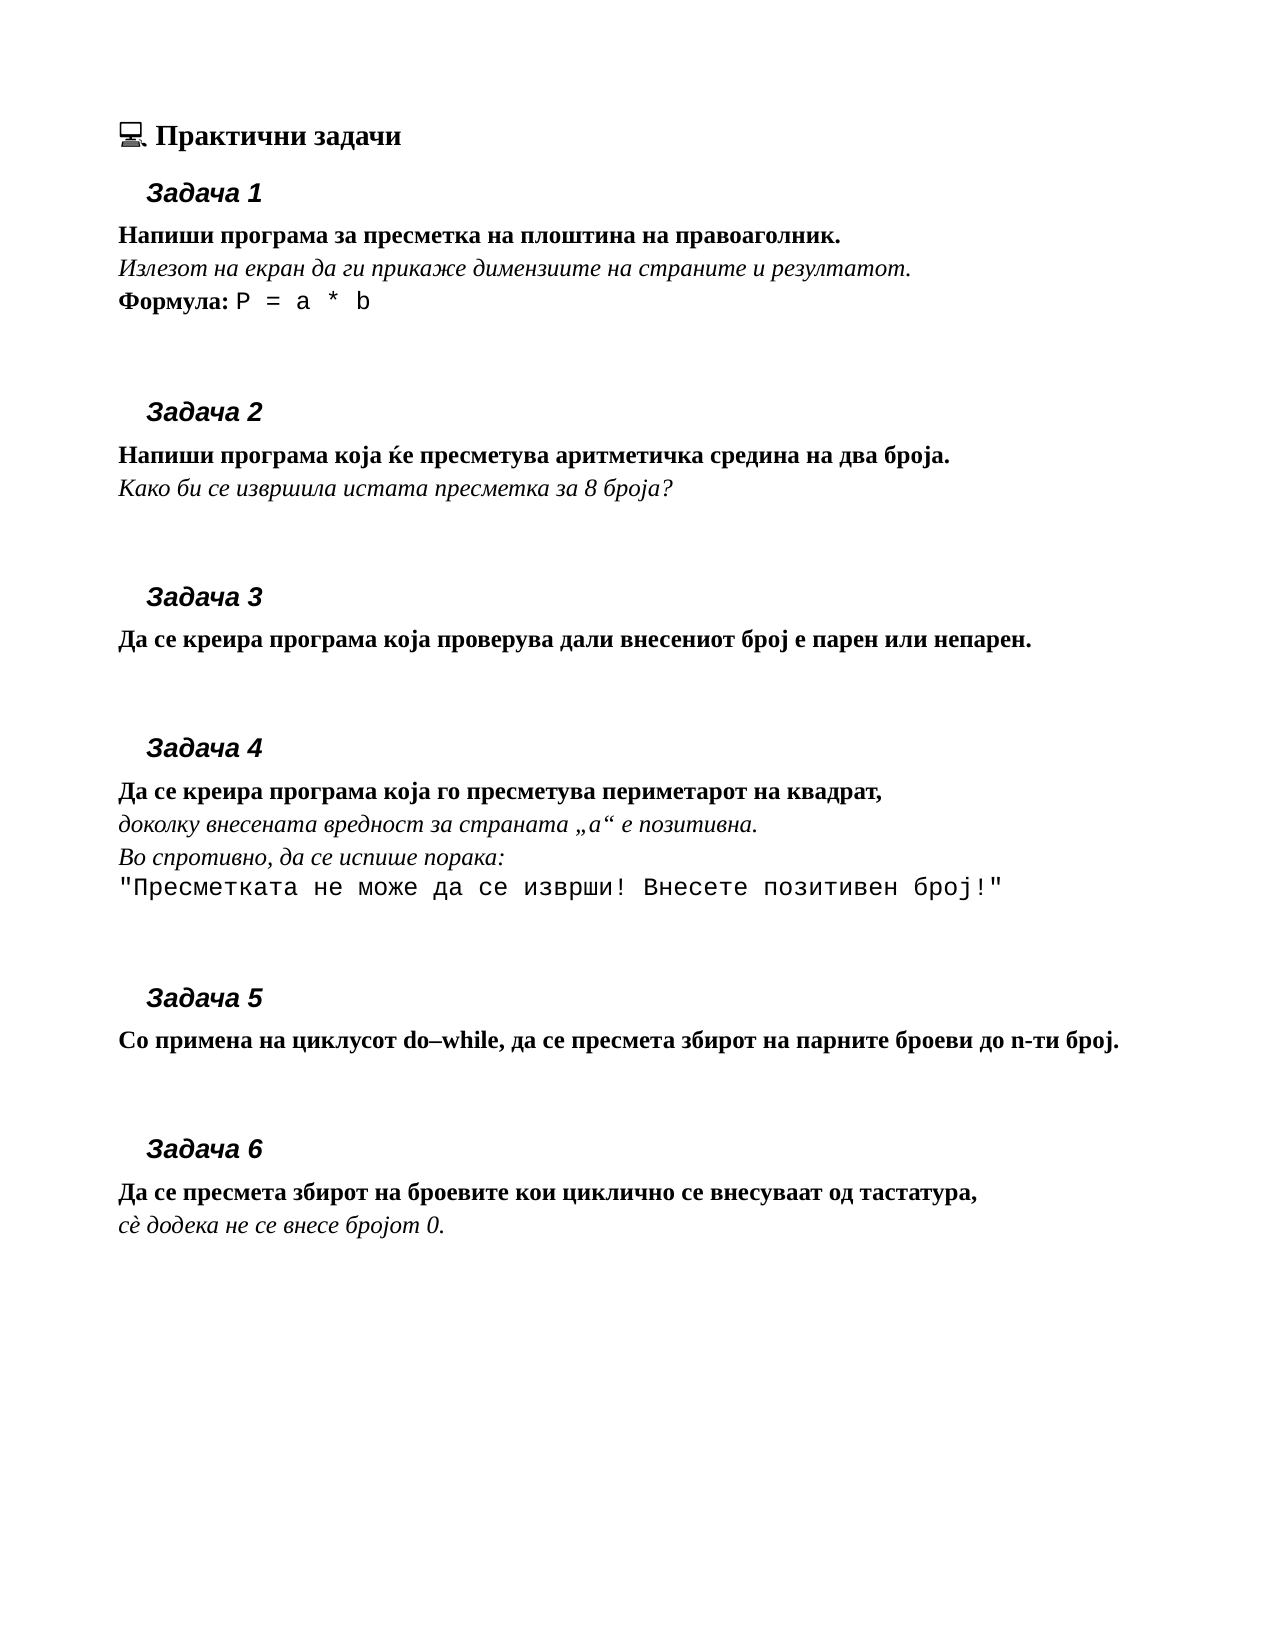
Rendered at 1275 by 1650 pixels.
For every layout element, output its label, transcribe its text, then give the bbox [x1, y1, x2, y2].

subtitle ✅ Задача 5 [118, 982, 1157, 1013]
text Напиши програма за пресметка на плоштина на правоаголник. Излезот на екран да ги прикаже димензиите на страните и резултатот. Формула: P = a * b [118, 220, 1157, 317]
text Со примена на циклусот do–while, да се пресмета збирот на парните броеви до n-ти број. [118, 1025, 1157, 1054]
subtitle ✅ Задача 4 [118, 732, 1157, 763]
subtitle 💻 Практични задачи [118, 118, 1157, 152]
text Да се креира програма која го пресметува периметарот на квадрат, доколку внесената вредност за страната „а“ е позитивна. Во спротивно, да се испише порака: "Пресметката не може да се изврши! Внесете позитивен број!" [118, 776, 1157, 903]
subtitle ✅ Задача 2 [118, 396, 1157, 427]
subtitle ✅ Задача 3 [118, 581, 1157, 612]
subtitle ✅ Задача 6 [118, 1133, 1157, 1164]
text Да се пресмета збирот на броевите кои циклично се внесуваат од тастатура, сè додека не се внесе бројот 0. [118, 1177, 1157, 1238]
text Да се креира програма која проверува дали внесениот број е парен или непарен. [118, 624, 1157, 653]
text Напиши програма која ќе пресметува аритметичка средина на два броја. Како би се извршила истата пресметка за 8 броја? [118, 440, 1157, 502]
subtitle ✅ Задача 1 [118, 177, 1157, 208]
